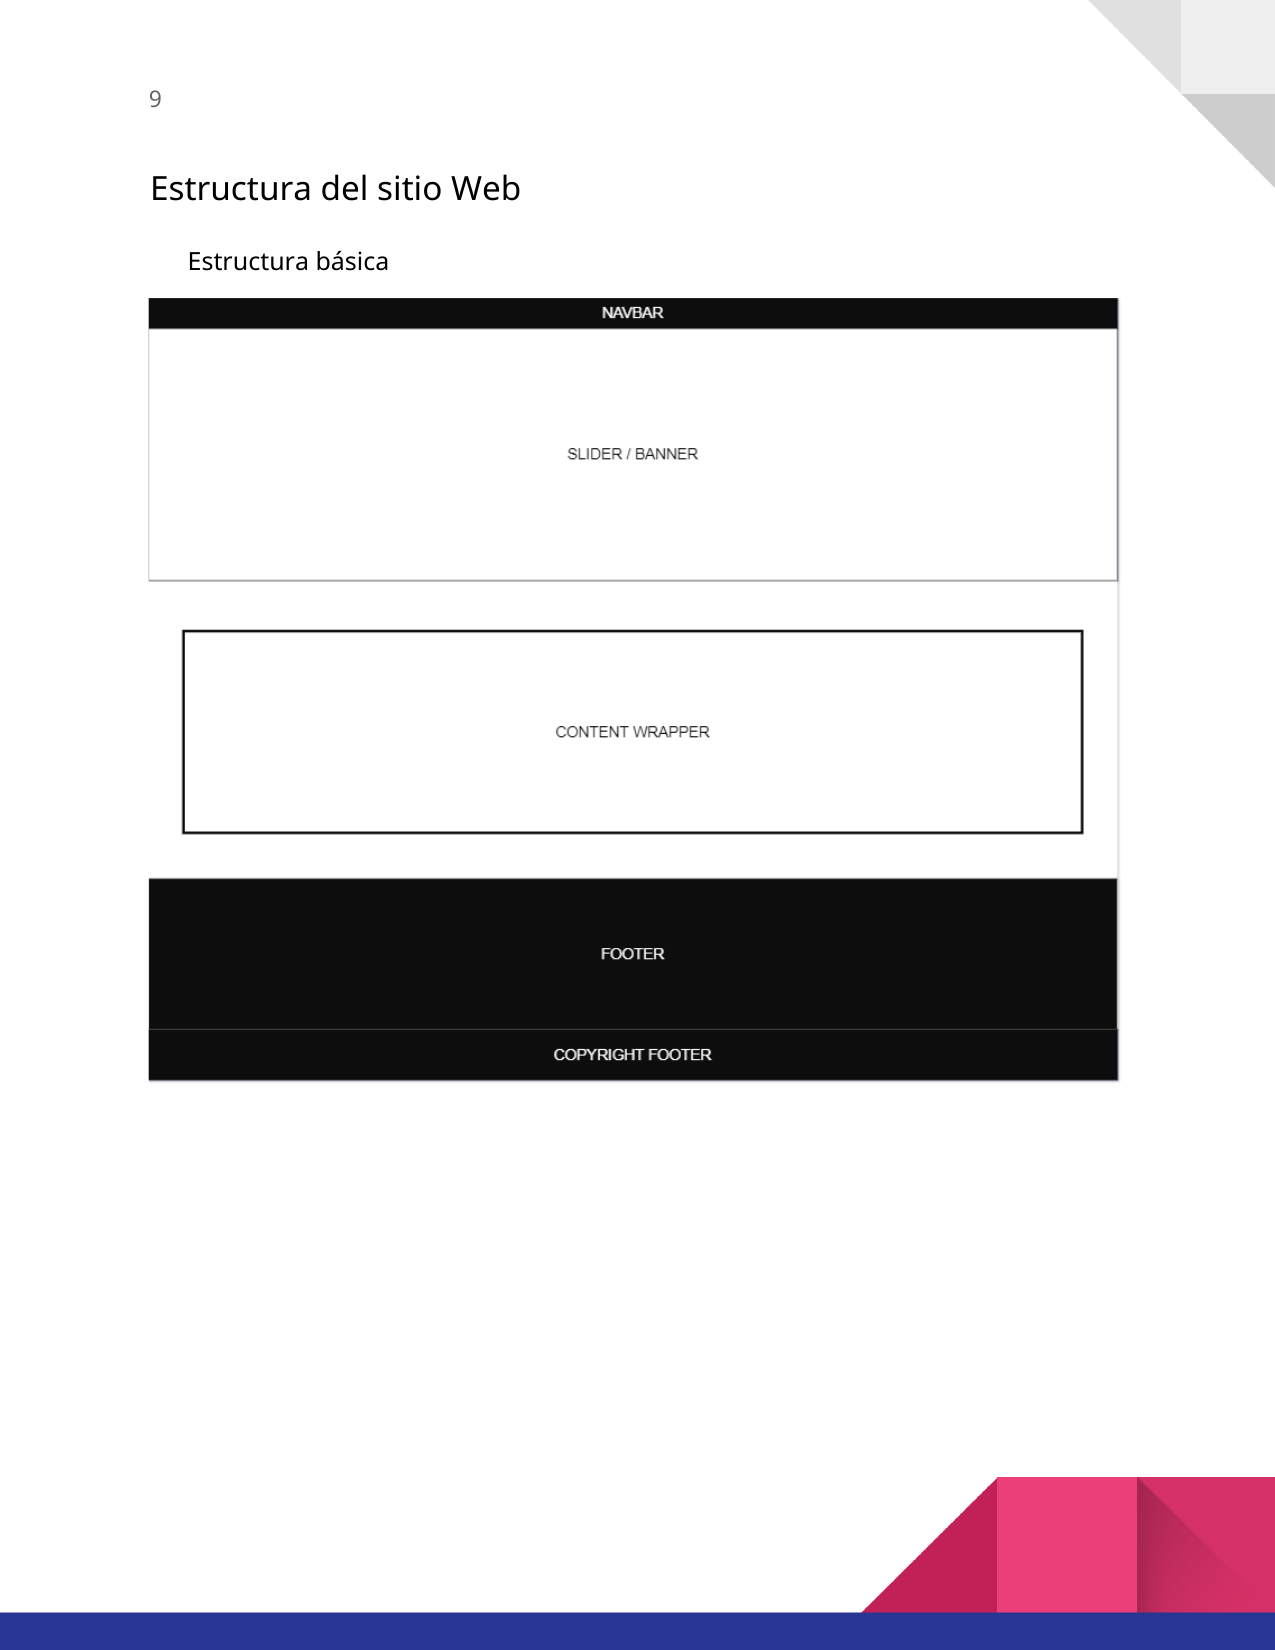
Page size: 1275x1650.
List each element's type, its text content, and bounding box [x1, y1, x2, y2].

picture [0, 1475, 1275, 1650]
subtitle Estructura básica [187, 243, 1125, 277]
picture [148, 298, 1124, 1086]
picture [1087, 0, 1275, 188]
subtitle Estructura del sitio Web [150, 164, 1125, 210]
